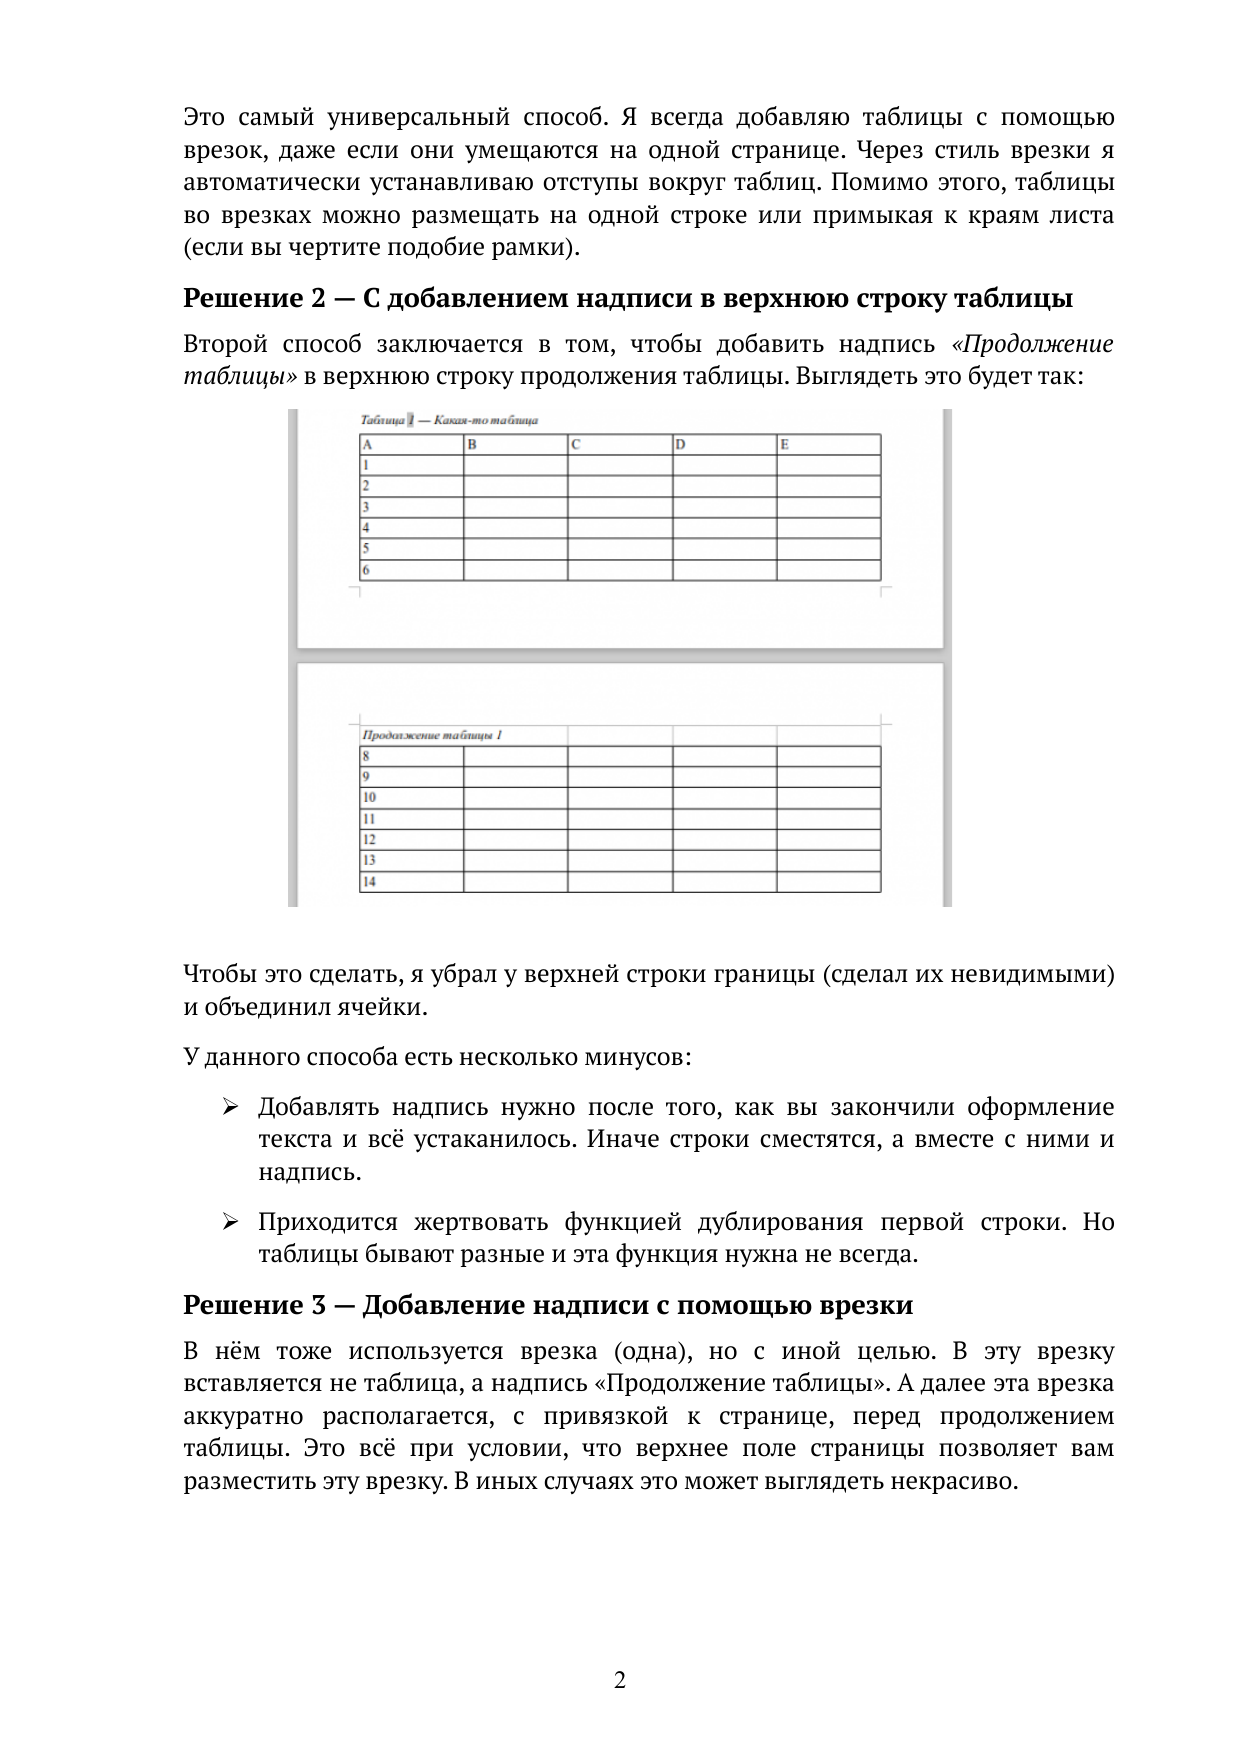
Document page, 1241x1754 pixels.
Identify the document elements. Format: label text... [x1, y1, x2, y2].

text Второй способ заключается в том, чтобы добавить надпись «Продолжение таблицы» в верхнюю строку продолжения таблицы. Выглядеть это будет так: [183, 327, 1116, 392]
picture [288, 409, 953, 907]
text В нём тоже используется врезка (одна), но с иной целью. В эту врезку вставляется не таблица, а надпись «Продолжение таблицы». А далее эта врезка аккуратно располагается, с привязкой к странице, перед продолжением таблицы. Это всё при условии, что верхнее поле страницы позволяет вам разместить эту врезку. В иных случаях это может выглядеть некрасиво. [183, 1334, 1116, 1496]
text Это самый универсальный способ. Я всегда добавляю таблицы с помощью врезок, даже если они умещаются на одной странице. Через стиль врезки я автоматически устанавливаю отступы вокруг таблиц. Помимо этого, таблицы во врезках можно размещать на одной строке или примыкая к краям листа (если вы чертите подобие рамки). [183, 100, 1116, 262]
text Решение 2 — С добавлением надписи в верхнюю строку таблицы [183, 280, 1116, 315]
list Приходится жертвовать функцией дублирования первой строки. Но таблицы бывают разные и эта функция нужна не всегда. [221, 1205, 1116, 1269]
text У данного способа есть несколько минусов: [183, 1040, 1116, 1072]
text Решение 3 — Добавление надписи с помощью врезки [183, 1287, 1116, 1322]
text Чтобы это сделать, я убрал у верхней строки границы (сделал их невидимыми) и объединил ячейки. [183, 957, 1116, 1022]
list Добавлять надпись нужно после того, как вы закончили оформление текста и всё устаканилось. Иначе строки сместятся, а вместе с ними и надпись. [221, 1090, 1116, 1187]
